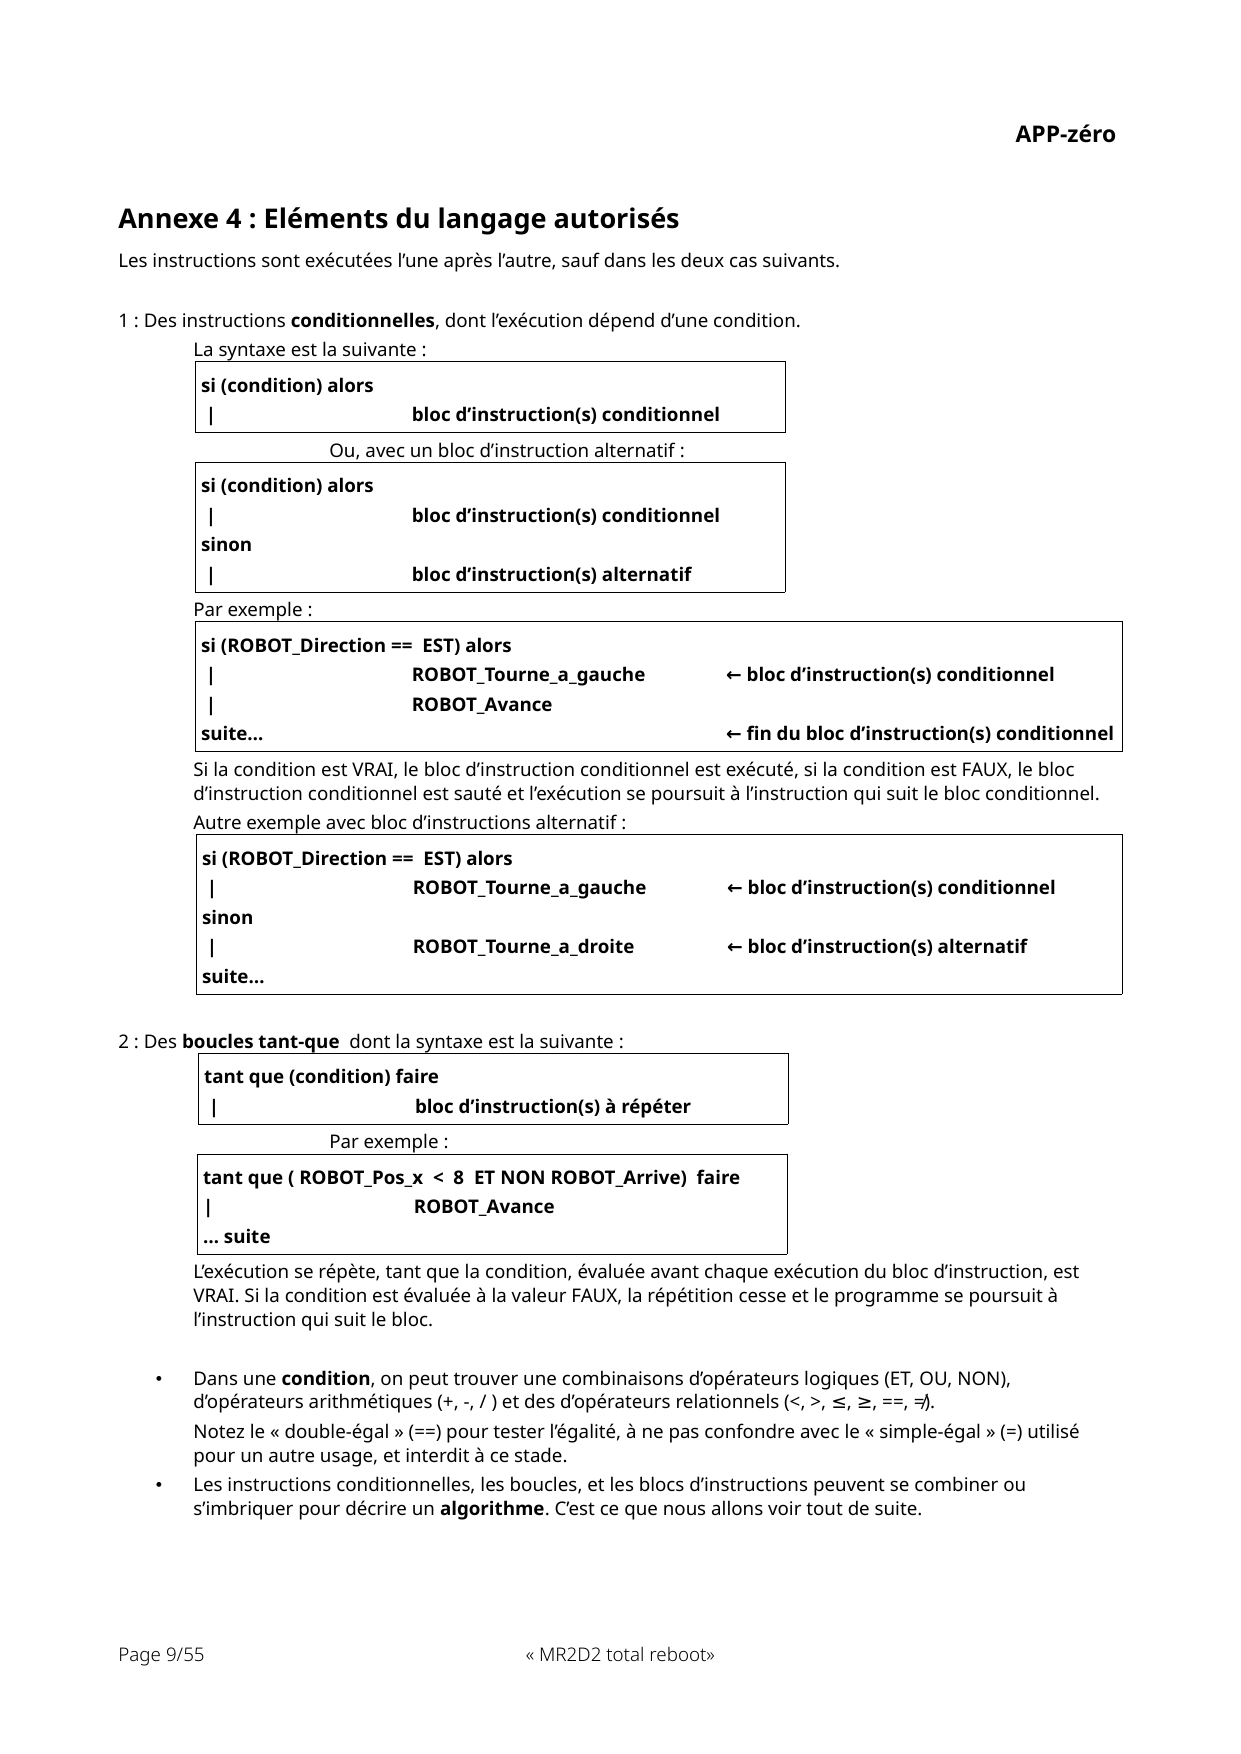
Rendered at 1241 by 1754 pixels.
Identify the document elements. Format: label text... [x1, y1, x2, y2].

list La syntaxe est la suivante : [156, 338, 1122, 361]
table_header si (ROBOT_Direction == EST) alors | ROBOT_Tourne_a_gauche ← bloc d’instruction(s) conditionnel | ROBOT_Avance suite… ← fin du bloc d’instruction(s) conditionnel [196, 622, 1122, 751]
table_header si (ROBOT_Direction == EST) alors | ROBOT_Tourne_a_gauche ← bloc d’instruction(s) conditionnel sinon | ROBOT_Tourne_a_droite ← bloc d’instruction(s) alternatif suite… [197, 835, 1122, 994]
table_header tant que ( ROBOT_Pos_x < 8 ET NON ROBOT_Arrive) faire | ROBOT_Avance … suite [198, 1155, 787, 1254]
text 2 : Des boucles tant-que dont la syntaxe est la suivante : [118, 1029, 1122, 1053]
list Autre exemple avec bloc d’instructions alternatif : [156, 811, 1122, 834]
list Si la condition est VRAI, le bloc d’instruction conditionnel est exécuté, si la condition est FAUX, le bloc d’instruction conditionnel est sauté et l’exécution se poursuit à l’instruction qui suit le bloc conditionnel. [156, 757, 1122, 805]
text 1 : Des instructions conditionnelles, dont l’exécution dépend d’une condition. [118, 308, 1122, 332]
list L’exécution se répète, tant que la condition, évaluée avant chaque exécution du bloc d’instruction, est VRAI. Si la condition est évaluée à la valeur FAUX, la répétition cesse et le programme se poursuit à l’instruction qui suit le bloc. [156, 1260, 1122, 1331]
text Ou, avec un bloc d’instruction alternatif : [118, 438, 1122, 462]
text Les instructions sont exécutées l’une après l’autre, sauf dans les deux cas suivants. [118, 249, 1122, 273]
table_header tant que (condition) faire | bloc d’instruction(s) à répéter [199, 1054, 788, 1124]
list Par exemple : [156, 598, 1122, 621]
list Les instructions conditionnelles, les boucles, et les blocs d’instructions peuvent se combiner ou s’imbriquer pour décrire un algorithme. C’est ce que nous allons voir tout de suite. [156, 1473, 1122, 1520]
list Dans une condition, on peut trouver une combinaisons d’opérateurs logiques (ET, OU, NON), d’opérateurs arithmétiques (+, -, / ) et des d’opérateurs relationnels (<, >, ≤, ≥, ==, ≠). [156, 1366, 1122, 1413]
list Notez le « double-égal » (==) pour tester l’égalité, à ne pas confondre avec le « simple-égal » (=) utilisé pour un autre usage, et interdit à ce stade. [156, 1419, 1122, 1467]
table_header si (condition) alors | bloc d’instruction(s) conditionnel [196, 362, 785, 432]
subtitle Annexe 4 : Eléments du langage autorisés [118, 200, 1122, 237]
text Par exemple : [118, 1130, 1122, 1153]
table_header si (condition) alors | bloc d’instruction(s) conditionnel sinon | bloc d’instruction(s) alternatif [196, 463, 785, 592]
